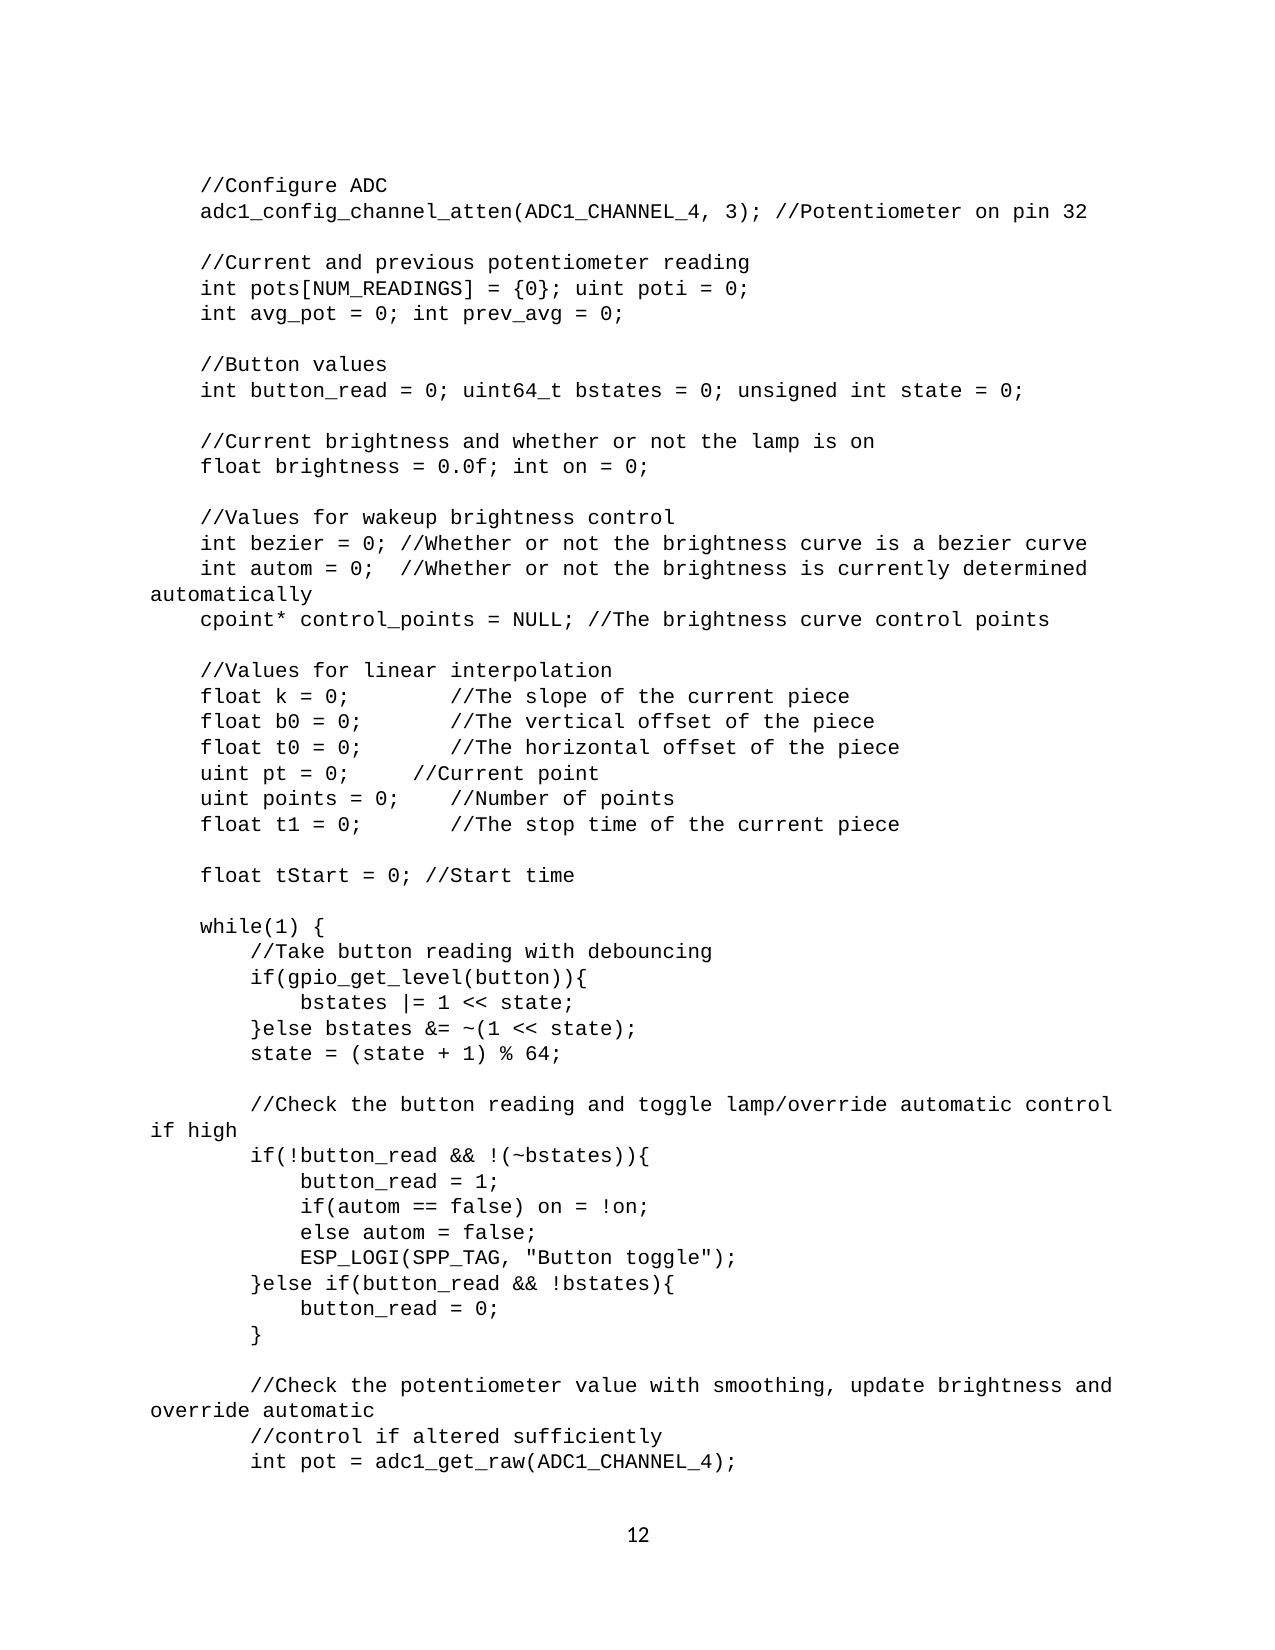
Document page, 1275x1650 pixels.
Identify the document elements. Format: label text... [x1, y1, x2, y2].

text float brightness = 0.0f; int on = 0; [150, 456, 1125, 480]
text uint points = 0; //Number of points [150, 788, 1125, 812]
text } [150, 1324, 1125, 1348]
text adc1_config_channel_atten(ADC1_CHANNEL_4, 3); //Potentiometer on pin 32 [150, 201, 1125, 225]
text state = (state + 1) % 64; [150, 1043, 1125, 1067]
text int button_read = 0; uint64_t bstates = 0; unsigned int state = 0; [150, 380, 1125, 403]
text int pot = adc1_get_raw(ADC1_CHANNEL_4); [150, 1452, 1125, 1475]
text //Configure ADC [150, 176, 1125, 199]
text //Check the potentiometer value with smoothing, update brightness and override automatic [150, 1375, 1125, 1424]
text if(autom == false) on = !on; [150, 1196, 1125, 1220]
text //control if altered sufficiently [150, 1426, 1125, 1450]
text cpoint* control_points = NULL; //The brightness curve control points [150, 609, 1125, 633]
text //Button values [150, 354, 1125, 378]
text int bezier = 0; //Whether or not the brightness curve is a bezier curve [150, 533, 1125, 556]
text float tStart = 0; //Start time [150, 864, 1125, 888]
text button_read = 0; [150, 1298, 1125, 1322]
text float t0 = 0; //The horizontal offset of the piece [150, 737, 1125, 761]
text //Current and previous potentiometer reading [150, 252, 1125, 276]
text float b0 = 0; //The vertical offset of the piece [150, 711, 1125, 735]
text if(gpio_get_level(button)){ [150, 967, 1125, 990]
text button_read = 1; [150, 1171, 1125, 1194]
text //Values for wakeup brightness control [150, 507, 1125, 531]
text while(1) { [150, 916, 1125, 939]
text uint pt = 0; //Current point [150, 762, 1125, 786]
text }else bstates &= ~(1 << state); [150, 1018, 1125, 1041]
text //Current brightness and whether or not the lamp is on [150, 431, 1125, 454]
text float t1 = 0; //The stop time of the current piece [150, 813, 1125, 837]
text float k = 0; //The slope of the current piece [150, 686, 1125, 709]
text if(!button_read && !(~bstates)){ [150, 1145, 1125, 1169]
text else autom = false; [150, 1222, 1125, 1246]
text int pots[NUM_READINGS] = {0}; uint poti = 0; [150, 278, 1125, 301]
text //Take button reading with debouncing [150, 941, 1125, 965]
text ESP_LOGI(SPP_TAG, "Button toggle"); [150, 1247, 1125, 1271]
text //Check the button reading and toggle lamp/override automatic control if high [150, 1094, 1125, 1143]
text int autom = 0; //Whether or not the brightness is currently determined automatically [150, 558, 1125, 607]
text //Values for linear interpolation [150, 660, 1125, 684]
text }else if(button_read && !bstates){ [150, 1273, 1125, 1297]
text int avg_pot = 0; int prev_avg = 0; [150, 303, 1125, 327]
text bstates |= 1 << state; [150, 992, 1125, 1016]
